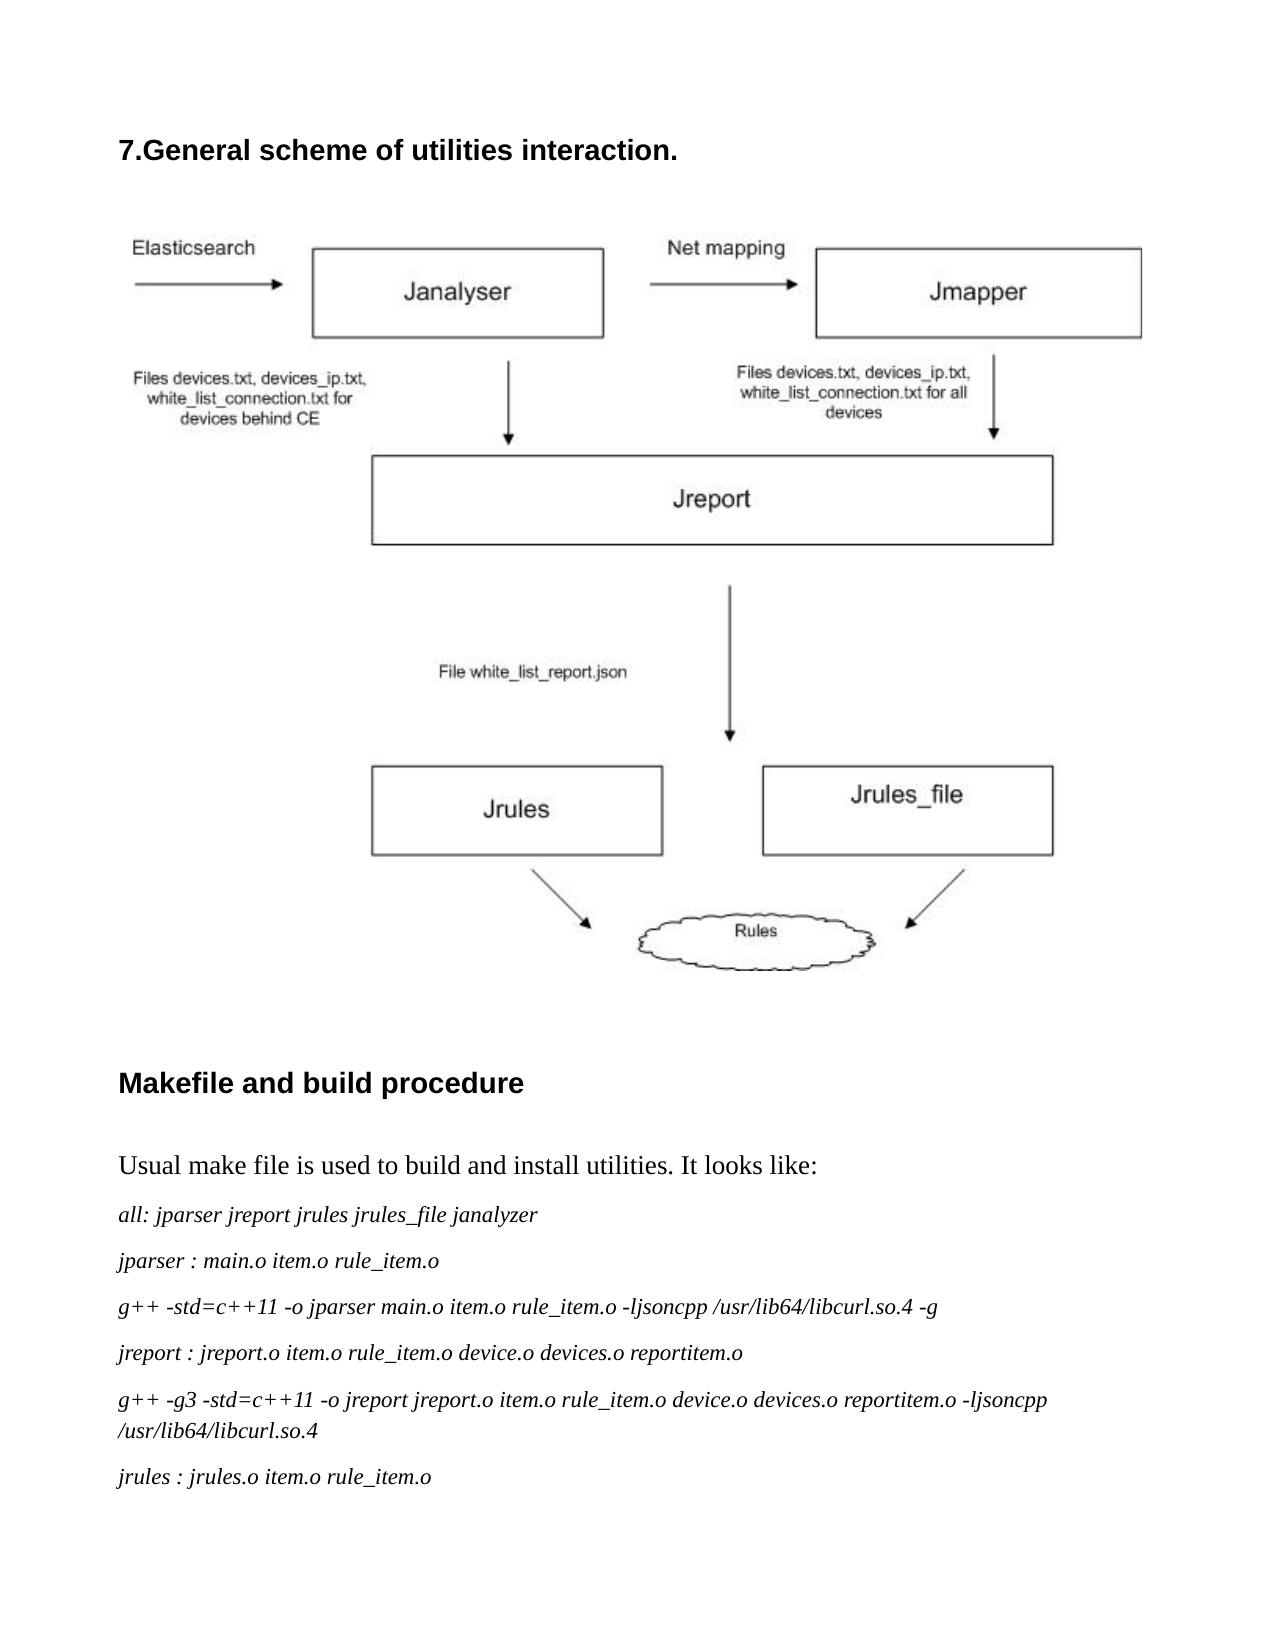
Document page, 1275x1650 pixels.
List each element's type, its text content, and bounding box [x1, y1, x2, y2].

text jrules : jrules.o item.o rule_item.o [118, 1463, 1157, 1490]
subtitle Makefile and build procedure [118, 1066, 1157, 1099]
text all: jparser jreport jrules jrules_file janalyzer [118, 1201, 1157, 1227]
text jreport : jreport.o item.o rule_item.o device.o devices.o reportitem.o [118, 1339, 1157, 1366]
subtitle 7.General scheme of utilities interaction. [118, 133, 1157, 166]
picture [132, 233, 1143, 971]
text g++ -g3 -std=c++11 -o jreport jreport.o item.o rule_item.o device.o devices.o reportitem.o -ljsoncpp /usr/lib64/libcurl.so.4 [118, 1386, 1157, 1443]
text Usual make file is used to build and install utilities. It looks like: [118, 1112, 1157, 1180]
text g++ -std=c++11 -o jparser main.o item.o rule_item.o -ljsoncpp /usr/lib64/libcurl.so.4 -g [118, 1293, 1157, 1320]
text jparser : main.o item.o rule_item.o [118, 1247, 1157, 1273]
